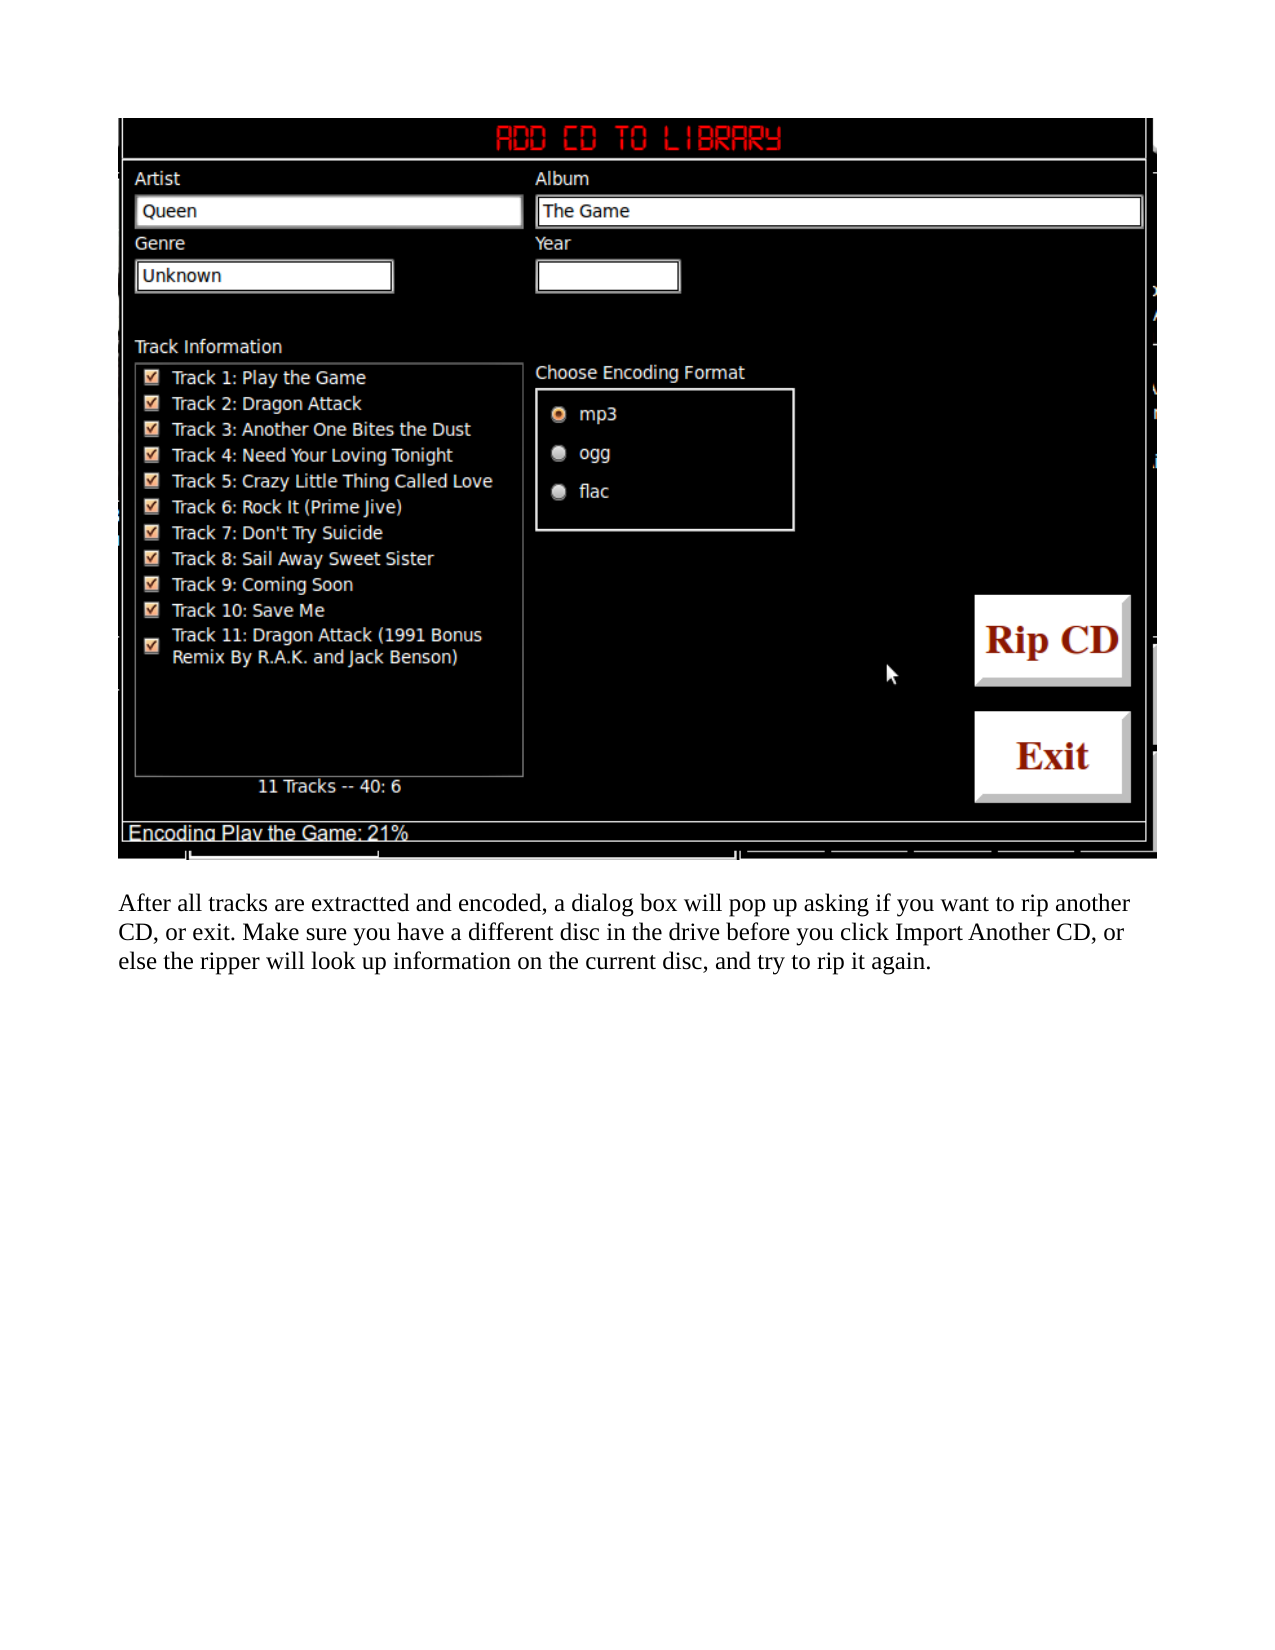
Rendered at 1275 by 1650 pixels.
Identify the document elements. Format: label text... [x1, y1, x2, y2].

text After all tracks are extractted and encoded, a dialog box will pop up asking if you want to rip another CD, or exit. Make sure you have a different disc in the drive before you click Import Another CD, or else the ripper will look up information on the current disc, and try to rip it again. [118, 888, 1157, 975]
picture [118, 118, 1157, 860]
